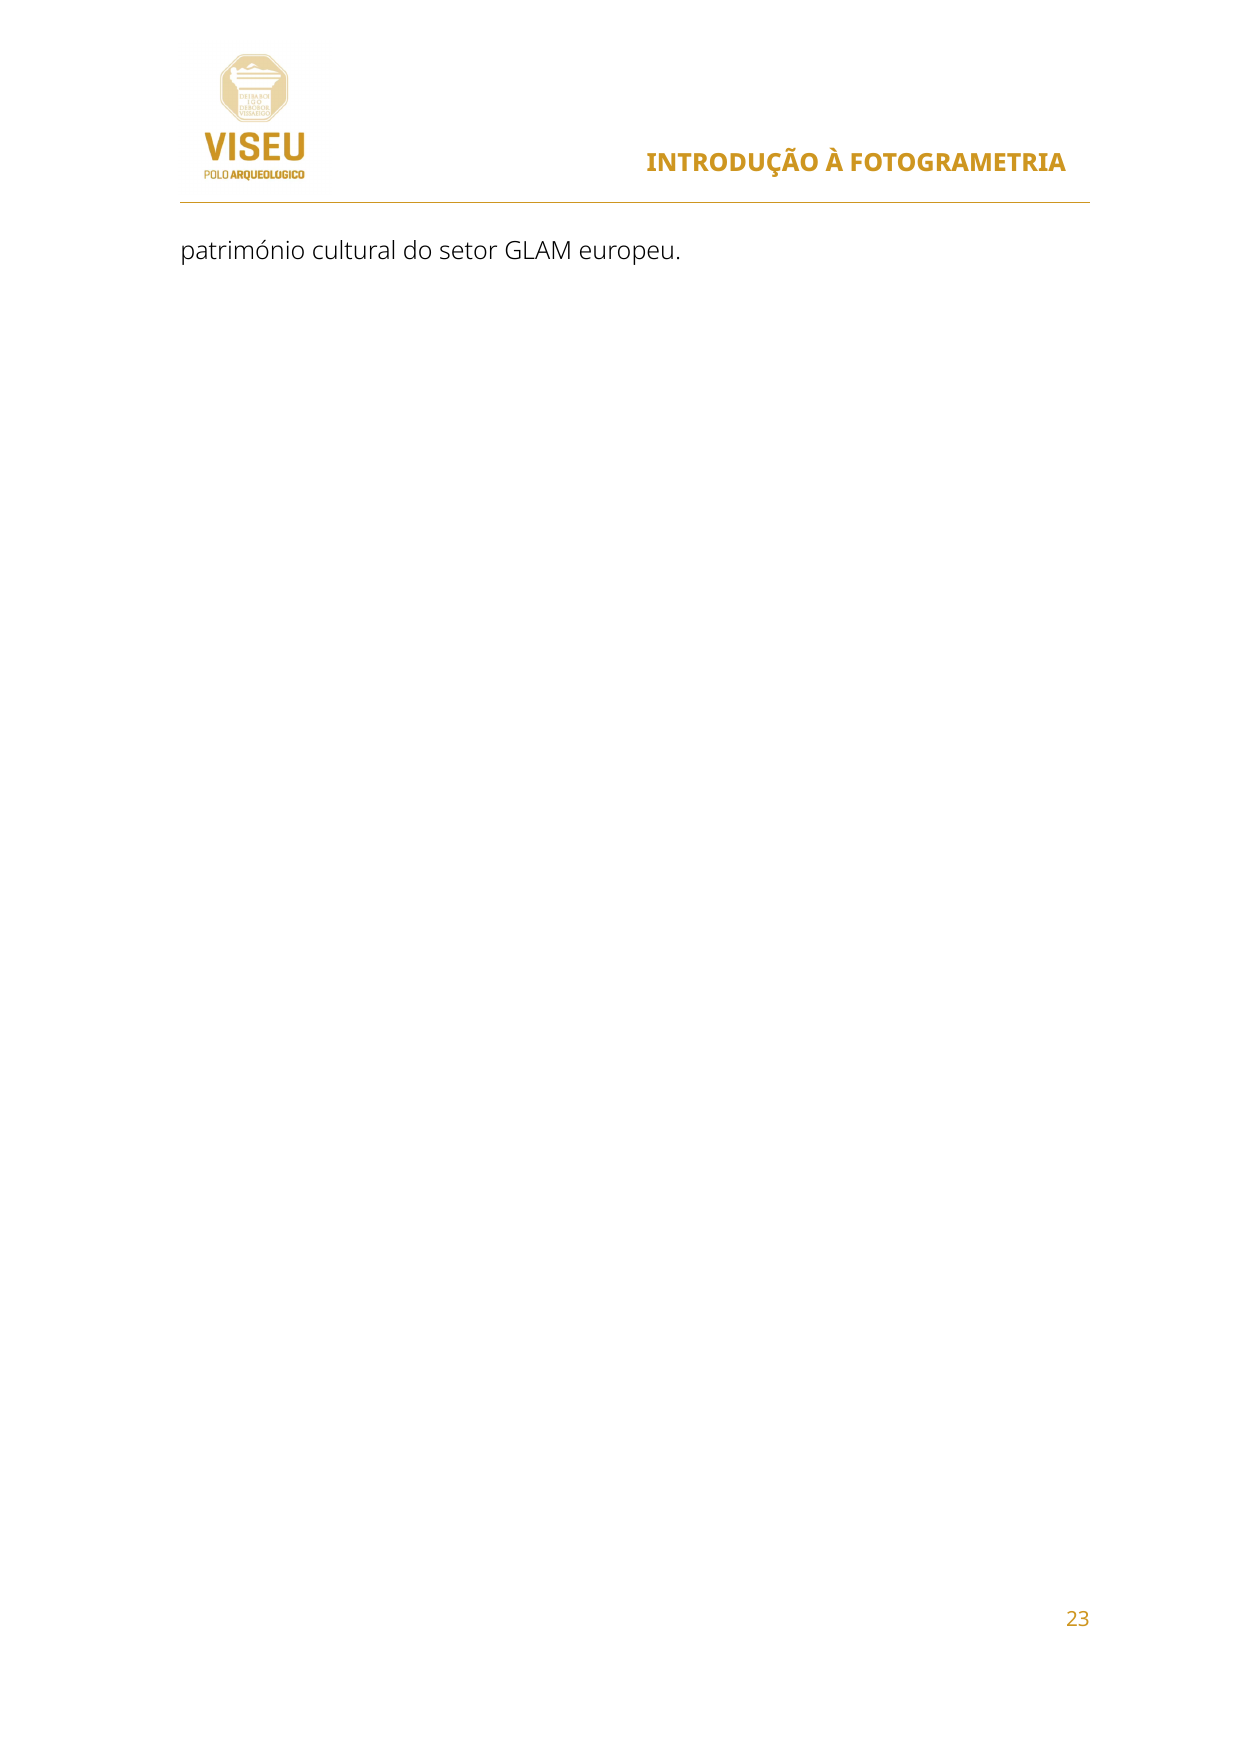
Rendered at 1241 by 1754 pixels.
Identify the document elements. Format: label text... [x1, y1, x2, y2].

text património cultural do setor GLAM europeu. [180, 232, 1090, 266]
